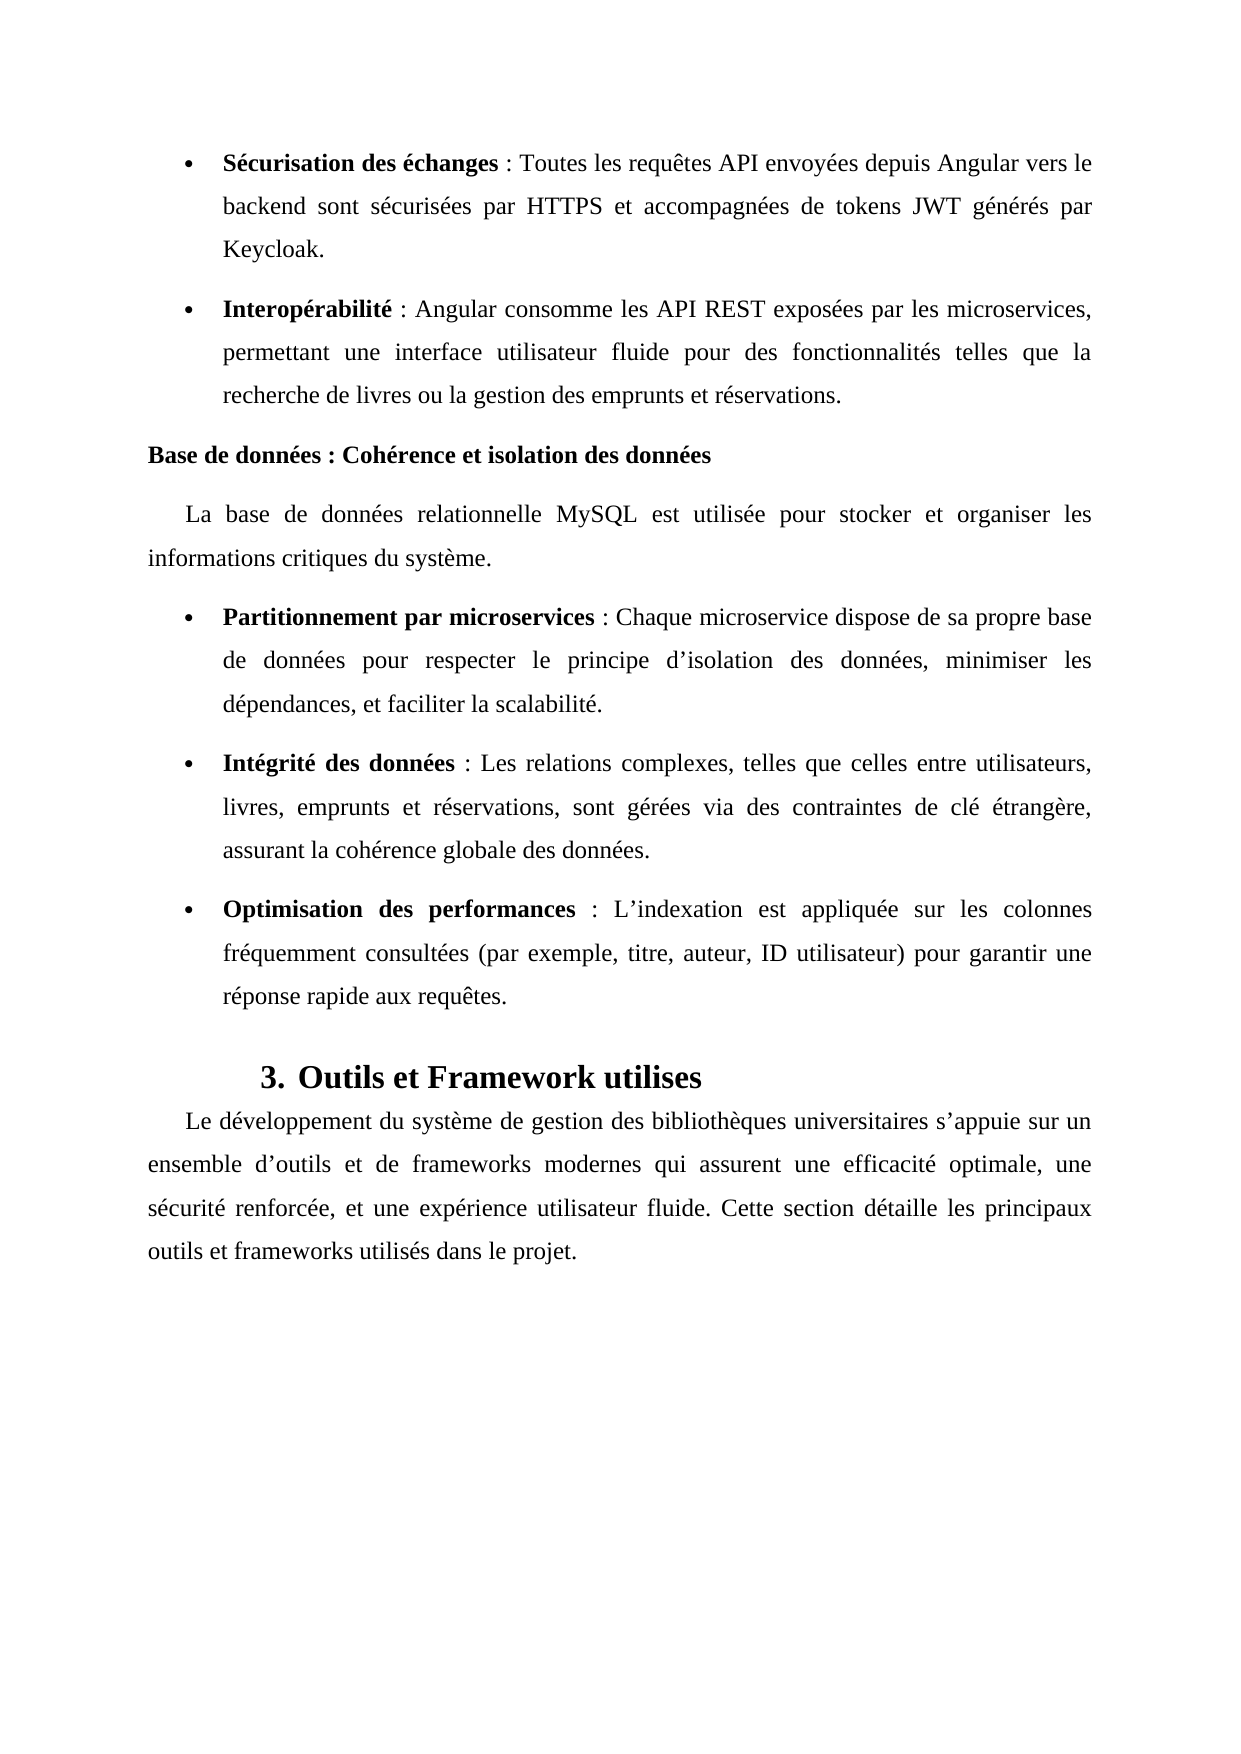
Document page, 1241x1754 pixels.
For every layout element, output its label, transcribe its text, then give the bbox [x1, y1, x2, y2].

list Intégrité des données : Les relations complexes, telles que celles entre utilisateurs, livres, emprunts et réservations, sont gérées via des contraintes de clé étrangère, assurant la cohérence globale des données. [185, 748, 1093, 863]
list Optimisation des performances : L’indexation est appliquée sur les colonnes fréquemment consultées (par exemple, titre, auteur, ID utilisateur) pour garantir une réponse rapide aux requêtes. [185, 894, 1093, 1009]
list Sécurisation des échanges : Toutes les requêtes API envoyées depuis Angular vers le backend sont sécurisées par HTTPS et accompagnées de tokens JWT générés par Keycloak. [185, 148, 1093, 263]
list Partitionnement par microservices : Chaque microservice dispose de sa propre base de données pour respecter le principe d’isolation des données, minimiser les dépendances, et faciliter la scalabilité. [185, 602, 1093, 717]
list Interopérabilité : Angular consomme les API REST exposées par les microservices, permettant une interface utilisateur fluide pour des fonctionnalités telles que la recherche de livres ou la gestion des emprunts et réservations. [185, 294, 1093, 409]
text Le développement du système de gestion des bibliothèques universitaires s’appuie sur un ensemble d’outils et de frameworks modernes qui assurent une efficacité optimale, une sécurité renforcée, et une expérience utilisateur fluide. Cette section détaille les principaux outils et frameworks utilisés dans le projet. [148, 1106, 1093, 1264]
text La base de données relationnelle MySQL est utilisée pour stocker et organiser les informations critiques du système. [148, 499, 1093, 571]
text Base de données : Cohérence et isolation des données [148, 440, 1093, 468]
subtitle Outils et Framework utilises [260, 1057, 1093, 1096]
